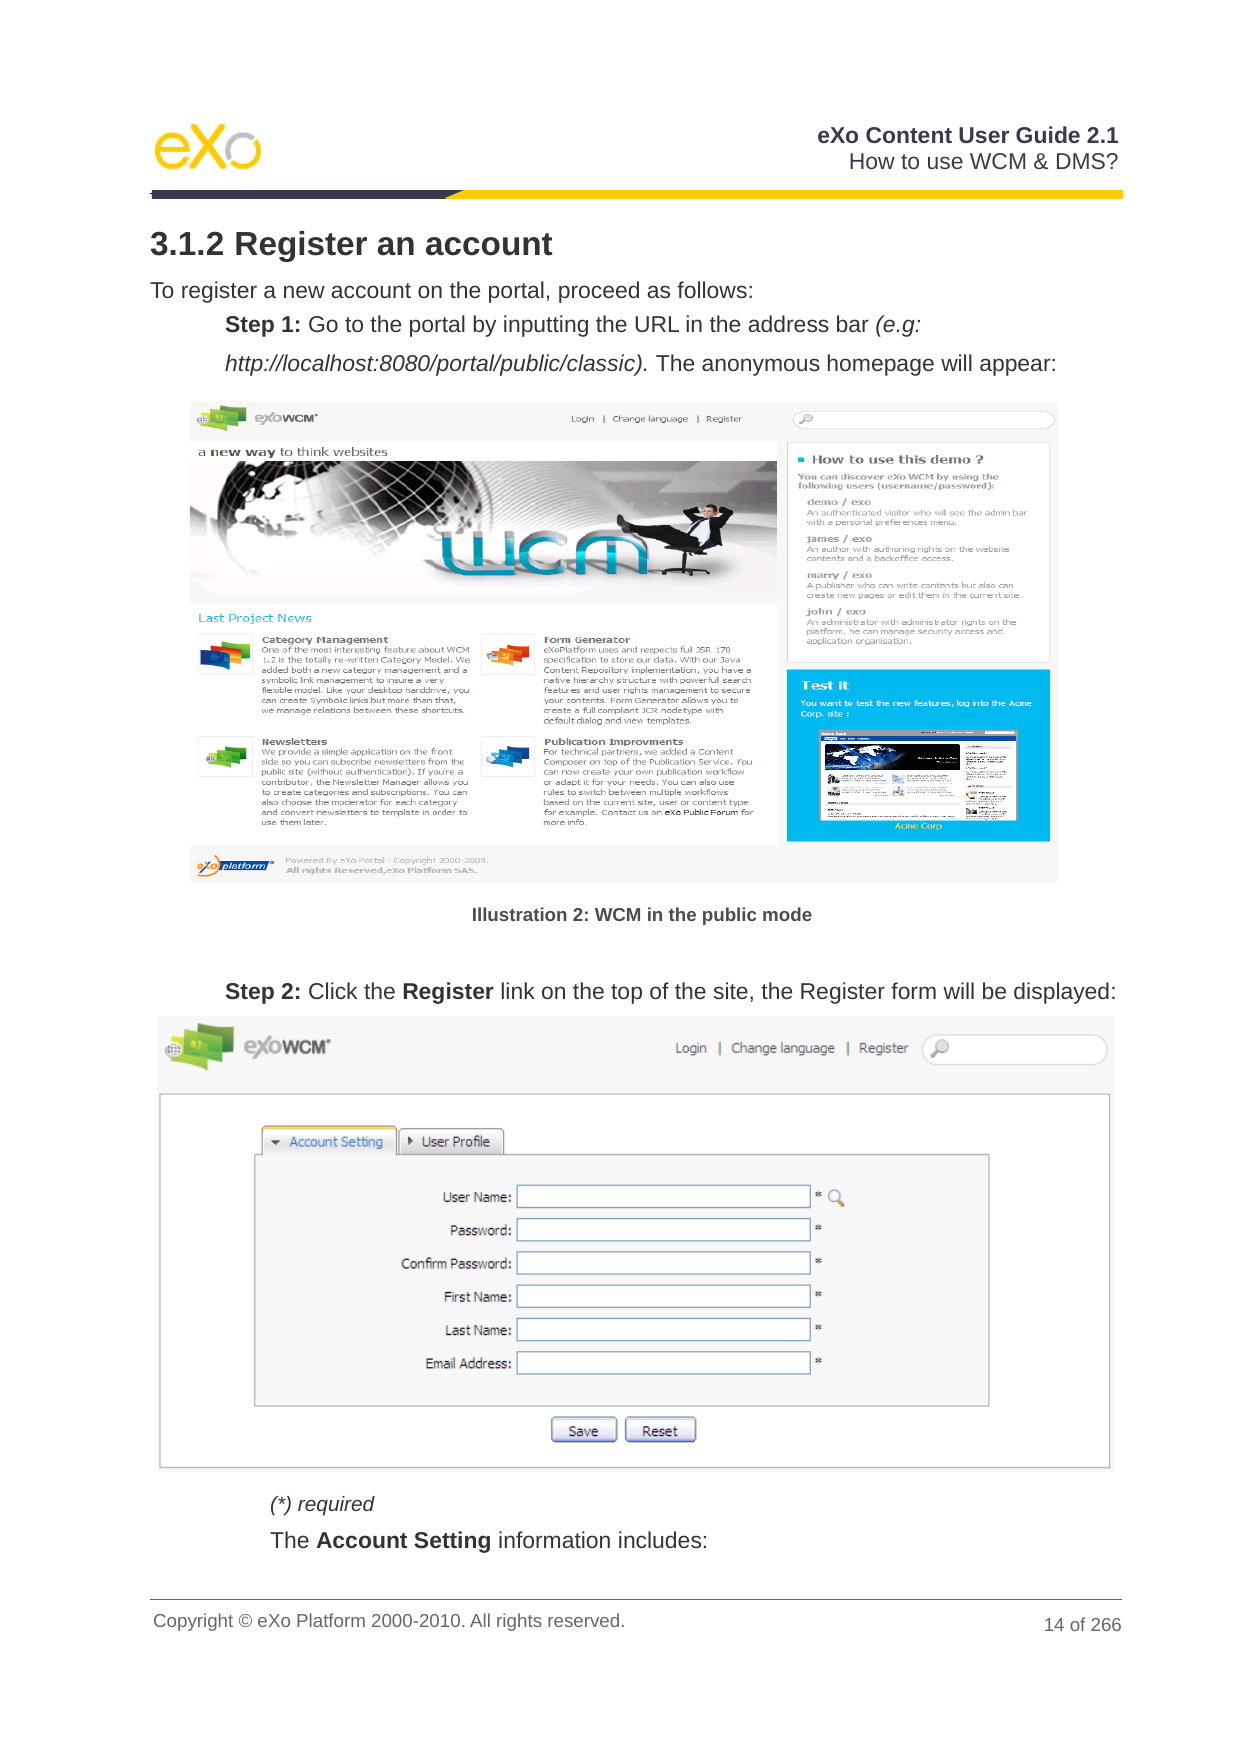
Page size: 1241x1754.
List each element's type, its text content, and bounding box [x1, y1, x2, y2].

picture [151, 190, 1124, 199]
list (*) required [232, 1018, 1122, 1515]
picture [155, 123, 262, 170]
text To register a new account on the portal, proceed as follows: [150, 277, 1122, 303]
list [1059, 411, 1104, 486]
list Step 2: Click the Register link on the top of the site, the Register form will be displayed: [187, 978, 1122, 1004]
list The Account Setting information includes: [232, 1527, 1122, 1554]
picture [157, 1016, 1114, 1472]
picture [189, 401, 1059, 883]
subtitle Register an account [150, 223, 1122, 262]
list Illustration 2: WCM in the public mode [180, 486, 1104, 926]
list Step 1: Go to the portal by inputting the URL in the address bar (e.g: http://localhost:8080/portal/public/classic). The anonymous homepage will appear: [187, 311, 1122, 377]
